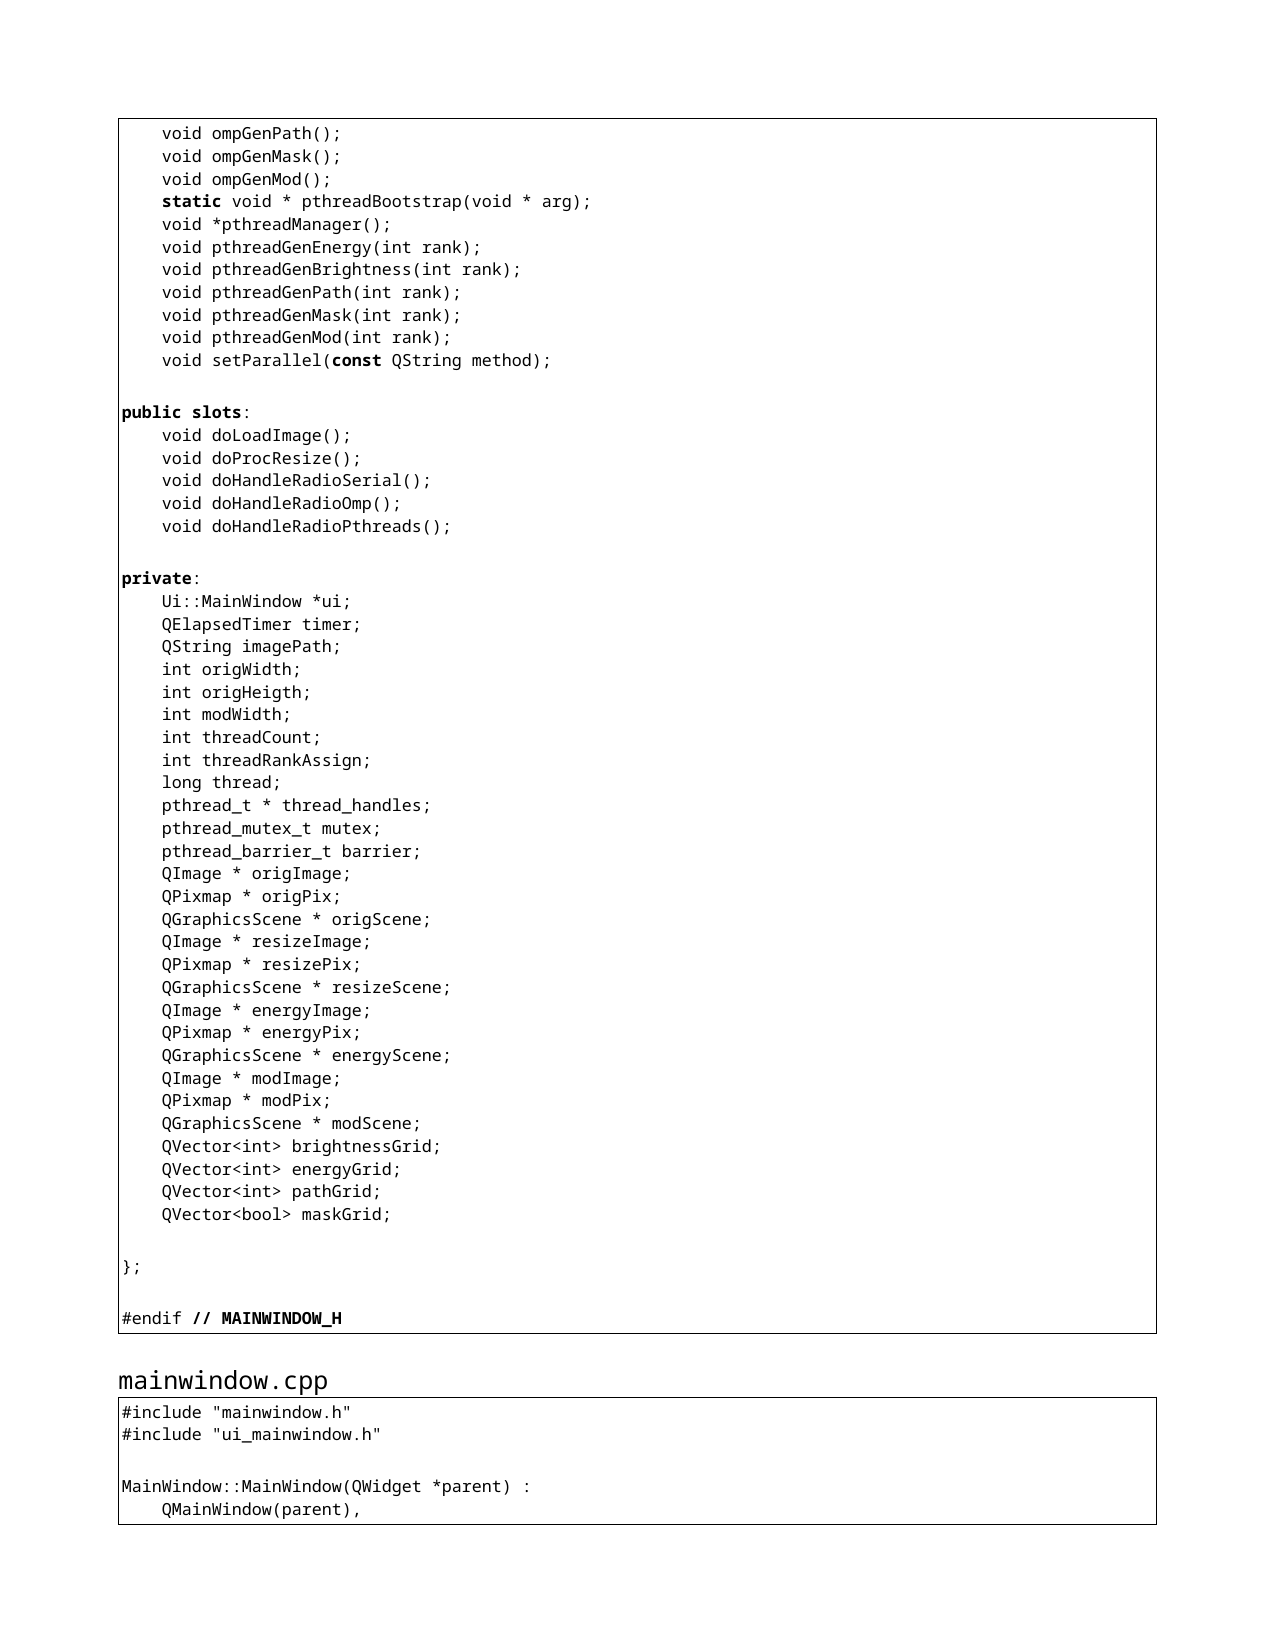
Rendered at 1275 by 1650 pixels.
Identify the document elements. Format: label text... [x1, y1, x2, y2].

text QString imagePath; [119, 631, 1156, 654]
text public slots: [119, 397, 1156, 420]
text QPixmap * energyPix; [119, 1017, 1156, 1040]
text void setParallel(const QString method); [119, 345, 1156, 371]
text void pthreadGenMod(int rank); [119, 322, 1156, 345]
text #include "ui_mainwindow.h" [119, 1419, 1156, 1446]
text int origWidth; [119, 654, 1156, 677]
text QPixmap * modPix; [119, 1085, 1156, 1108]
text void doHandleRadioPthreads(); [119, 511, 1156, 537]
text int origHeigth; [119, 677, 1156, 699]
text pthread_t * thread_handles; [119, 790, 1156, 813]
text QImage * modImage; [119, 1063, 1156, 1085]
text }; [119, 1251, 1156, 1277]
text QGraphicsScene * resizeScene; [119, 972, 1156, 994]
text pthread_barrier_t barrier; [119, 836, 1156, 858]
text int threadRankAssign; [119, 745, 1156, 767]
text QPixmap * origPix; [119, 881, 1156, 904]
text QVector<bool> maskGrid; [119, 1199, 1156, 1225]
text void pthreadGenPath(int rank); [119, 277, 1156, 300]
text QMainWindow(parent), [119, 1494, 1156, 1524]
text QGraphicsScene * energyScene; [119, 1040, 1156, 1063]
text #endif // MAINWINDOW_H [119, 1303, 1156, 1333]
text void ompGenMod(); [119, 163, 1156, 186]
text void doProcResize(); [119, 443, 1156, 466]
text void ompGenPath(); [119, 119, 1156, 141]
text QElapsedTimer timer; [119, 608, 1156, 631]
text private: [119, 563, 1156, 586]
text QVector<int> brightnessGrid; [119, 1131, 1156, 1153]
text QGraphicsScene * origScene; [119, 904, 1156, 926]
text void pthreadGenEnergy(int rank); [119, 232, 1156, 254]
text QVector<int> pathGrid; [119, 1176, 1156, 1199]
text static void * pthreadBootstrap(void * arg); [119, 186, 1156, 209]
text void doHandleRadioOmp(); [119, 488, 1156, 511]
text void pthreadGenMask(int rank); [119, 300, 1156, 322]
text QGraphicsScene * modScene; [119, 1108, 1156, 1131]
text pthread_mutex_t mutex; [119, 813, 1156, 836]
text MainWindow::MainWindow(QWidget *parent) : [119, 1472, 1156, 1494]
text QPixmap * resizePix; [119, 949, 1156, 972]
text QVector<int> energyGrid; [119, 1153, 1156, 1176]
text void pthreadGenBrightness(int rank); [119, 254, 1156, 277]
text QImage * resizeImage; [119, 926, 1156, 949]
text void *pthreadManager(); [119, 209, 1156, 232]
text mainwindow.cpp [118, 1363, 1157, 1397]
text void ompGenMask(); [119, 141, 1156, 163]
text int threadCount; [119, 722, 1156, 745]
text #include "mainwindow.h" [119, 1398, 1156, 1419]
text QImage * origImage; [119, 858, 1156, 881]
text Ui::MainWindow *ui; [119, 586, 1156, 608]
text void doLoadImage(); [119, 420, 1156, 443]
text void doHandleRadioSerial(); [119, 466, 1156, 488]
text int modWidth; [119, 699, 1156, 722]
text QImage * energyImage; [119, 994, 1156, 1017]
text long thread; [119, 767, 1156, 790]
